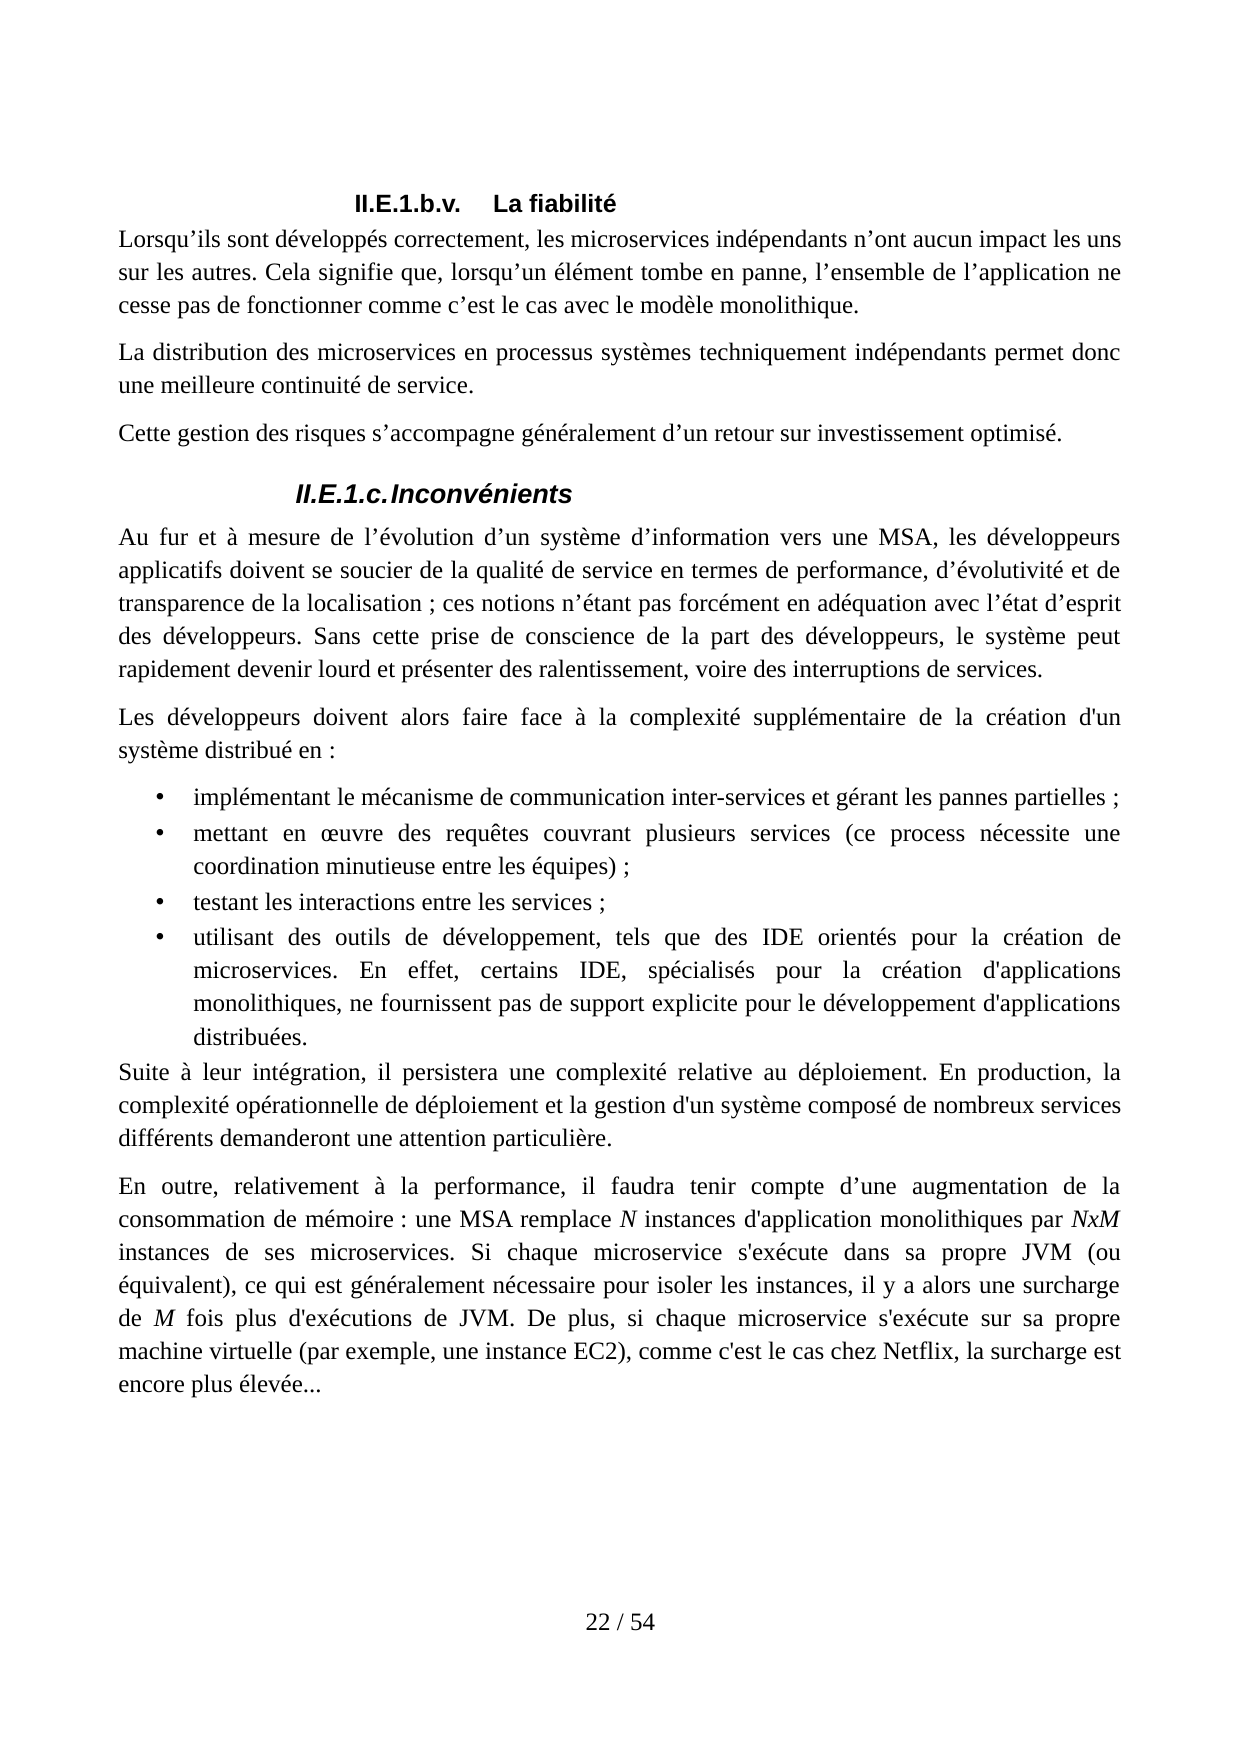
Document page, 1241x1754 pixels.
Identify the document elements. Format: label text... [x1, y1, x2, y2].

text Au fur et à mesure de l’évolution d’un système d’information vers une MSA, les développeurs applicatifs doivent se soucier de la qualité de service en termes de performance, d’évolutivité et de transparence de la localisation ; ces notions n’étant pas forcément en adéquation avec l’état d’esprit des développeurs. Sans cette prise de conscience de la part des développeurs, le système peut rapidement devenir lourd et présenter des ralentissement, voire des interruptions de services. [118, 522, 1122, 683]
text Suite à leur intégration, il persistera une complexité relative au déploiement. En production, la complexité opérationnelle de déploiement et la gestion d'un système composé de nombreux services différents demanderont une attention particulière. [118, 1057, 1122, 1152]
subtitle Inconvénients [118, 478, 1122, 509]
list utilisant des outils de développement, tels que des IDE orientés pour la création de microservices. En effet, certains IDE, spécialisés pour la création d'applications monolithiques, ne fournissent pas de support explicite pour le développement d'applications distribuées. [156, 922, 1122, 1050]
text Cette gestion des risques s’accompagne généralement d’un retour sur investissement optimisé. [118, 418, 1122, 447]
text En outre, relativement à la performance, il faudra tenir compte d’une augmentation de la consommation de mémoire : une MSA remplace N instances d'application monolithiques par NxM instances de ses microservices. Si chaque microservice s'exécute dans sa propre JVM (ou équivalent), ce qui est généralement nécessaire pour isoler les instances, il y a alors une surcharge de M fois plus d'exécutions de JVM. De plus, si chaque microservice s'exécute sur sa propre machine virtuelle (par exemple, une instance EC2), comme c'est le cas chez Netflix, la surcharge est encore plus élevée... [118, 1171, 1122, 1398]
text Lorsqu’ils sont développés correctement, les microservices indépendants n’ont aucun impact les uns sur les autres. Cela signifie que, lorsqu’un élément tombe en panne, l’ensemble de l’application ne cesse pas de fonctionner comme c’est le cas avec le modèle monolithique. [118, 224, 1122, 319]
list testant les interactions entre les services ; [156, 887, 1122, 916]
subtitle La fiabilité [118, 189, 1122, 218]
list implémentant le mécanisme de communication inter-services et gérant les pannes partielles ; [156, 782, 1122, 811]
text Les développeurs doivent alors faire face à la complexité supplémentaire de la création d'un système distribué en : [118, 702, 1122, 763]
list mettant en œuvre des requêtes couvrant plusieurs services (ce process nécessite une coordination minutieuse entre les équipes) ; [156, 818, 1122, 880]
text La distribution des microservices en processus systèmes techniquement indépendants permet donc une meilleure continuité de service. [118, 337, 1122, 399]
